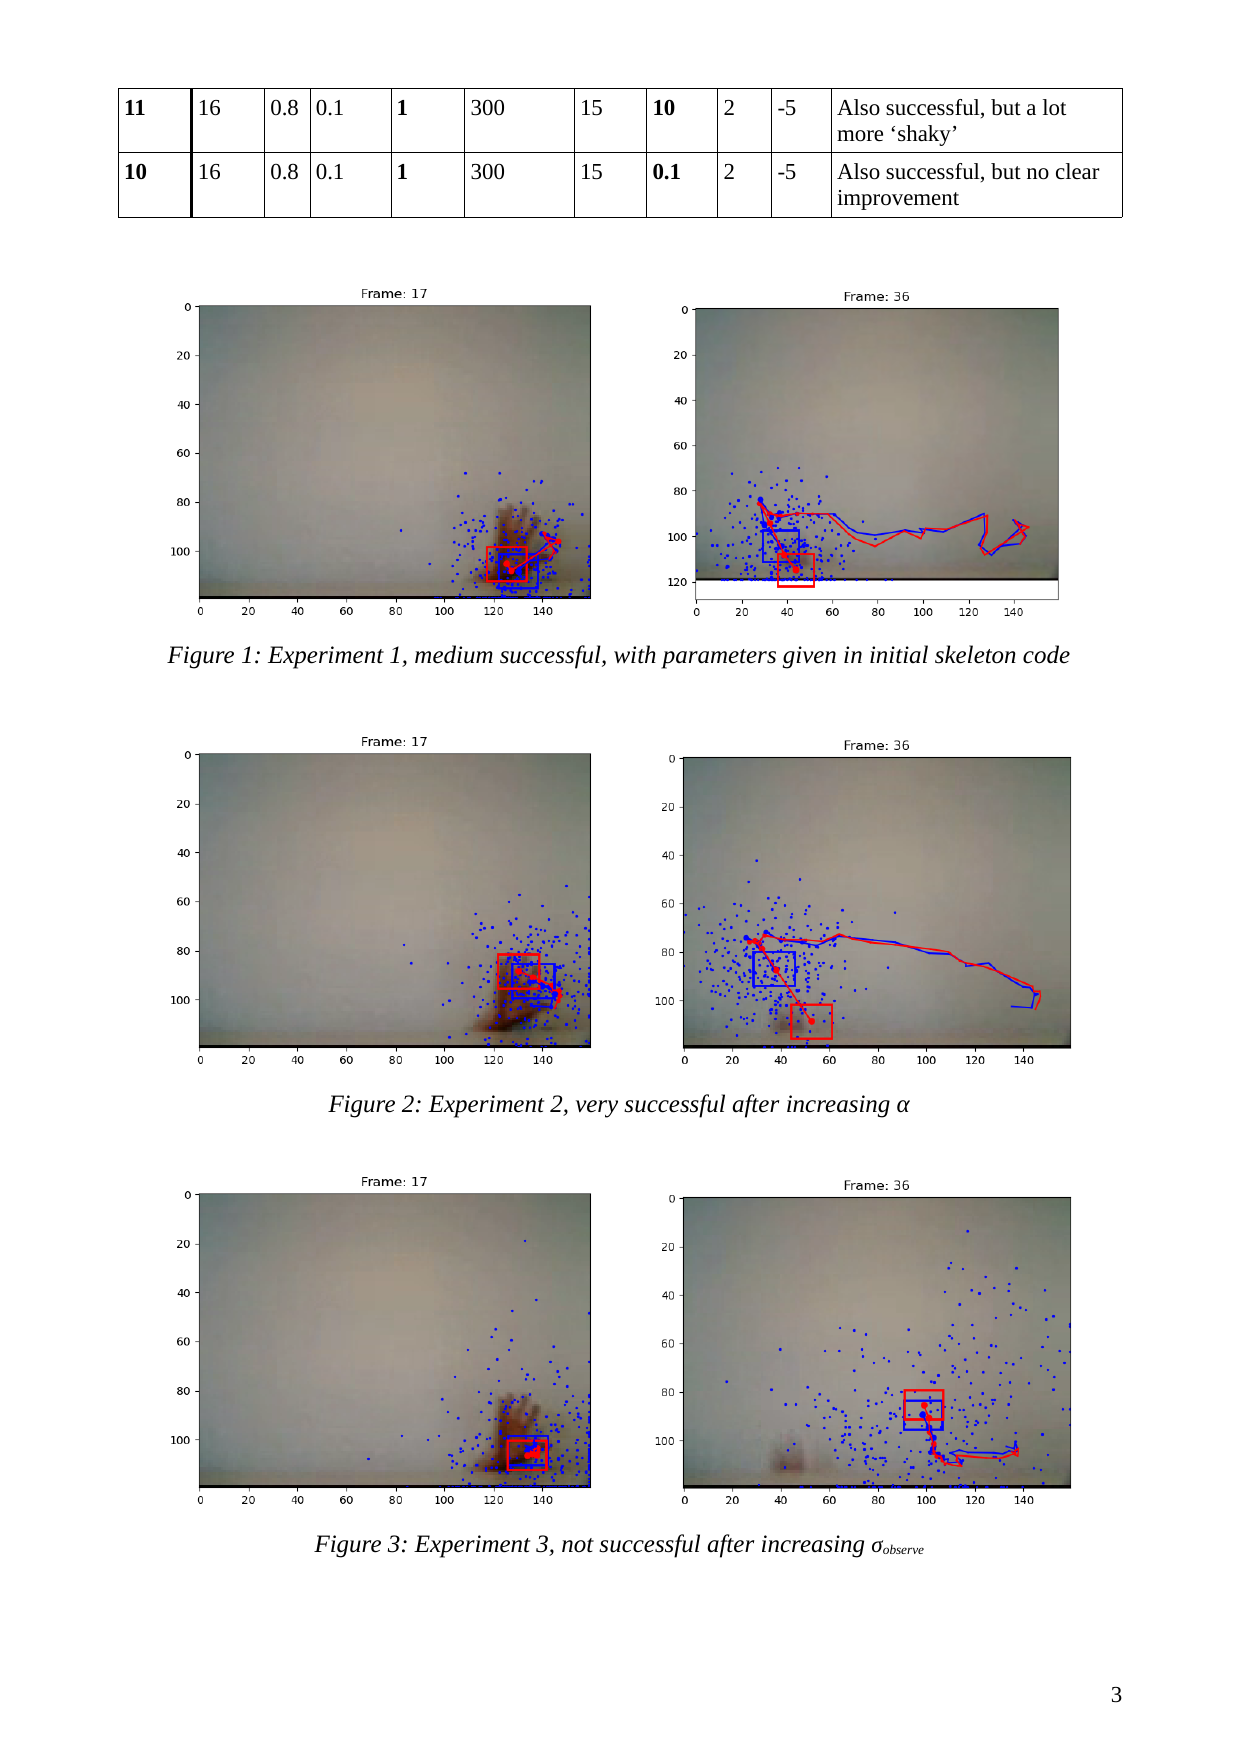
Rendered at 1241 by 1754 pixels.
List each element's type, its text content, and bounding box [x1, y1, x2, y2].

table_cell 300 [465, 153, 574, 217]
table_cell Also successful, but a lot more ‘shaky’ [832, 89, 1122, 152]
table_cell 0.8 [265, 153, 310, 217]
table_cell 300 [465, 89, 574, 152]
picture [133, 707, 1122, 1089]
table_cell 16 [193, 89, 264, 152]
table_cell 15 [575, 89, 646, 152]
table_cell -5 [772, 153, 831, 217]
picture [133, 1147, 1122, 1529]
table_cell 1 [392, 89, 464, 152]
table_cell 1 [392, 153, 464, 217]
table_cell -5 [772, 89, 831, 152]
table_cell 0.1 [311, 153, 391, 217]
table_cell 10 [119, 153, 190, 217]
table_cell Also successful, but no clear improvement [832, 153, 1122, 217]
table_cell 11 [119, 89, 190, 152]
picture [133, 259, 1122, 641]
table_cell 0.1 [311, 89, 391, 152]
table_cell 0.1 [647, 153, 717, 217]
text Figure 1: Experiment 1, medium successful, with parameters given in initial skeleton code [119, 261, 1122, 669]
table_cell 10 [647, 89, 717, 152]
text Figure 3: Experiment 3, not successful after increasing σobserve [119, 1149, 1122, 1558]
table_cell 0.8 [265, 89, 310, 152]
table_cell 16 [193, 153, 264, 217]
table_cell 15 [575, 153, 646, 217]
text Figure 2: Experiment 2, very successful after increasing α [119, 710, 1122, 1118]
table_cell 2 [718, 89, 771, 152]
table_cell 2 [718, 153, 771, 217]
